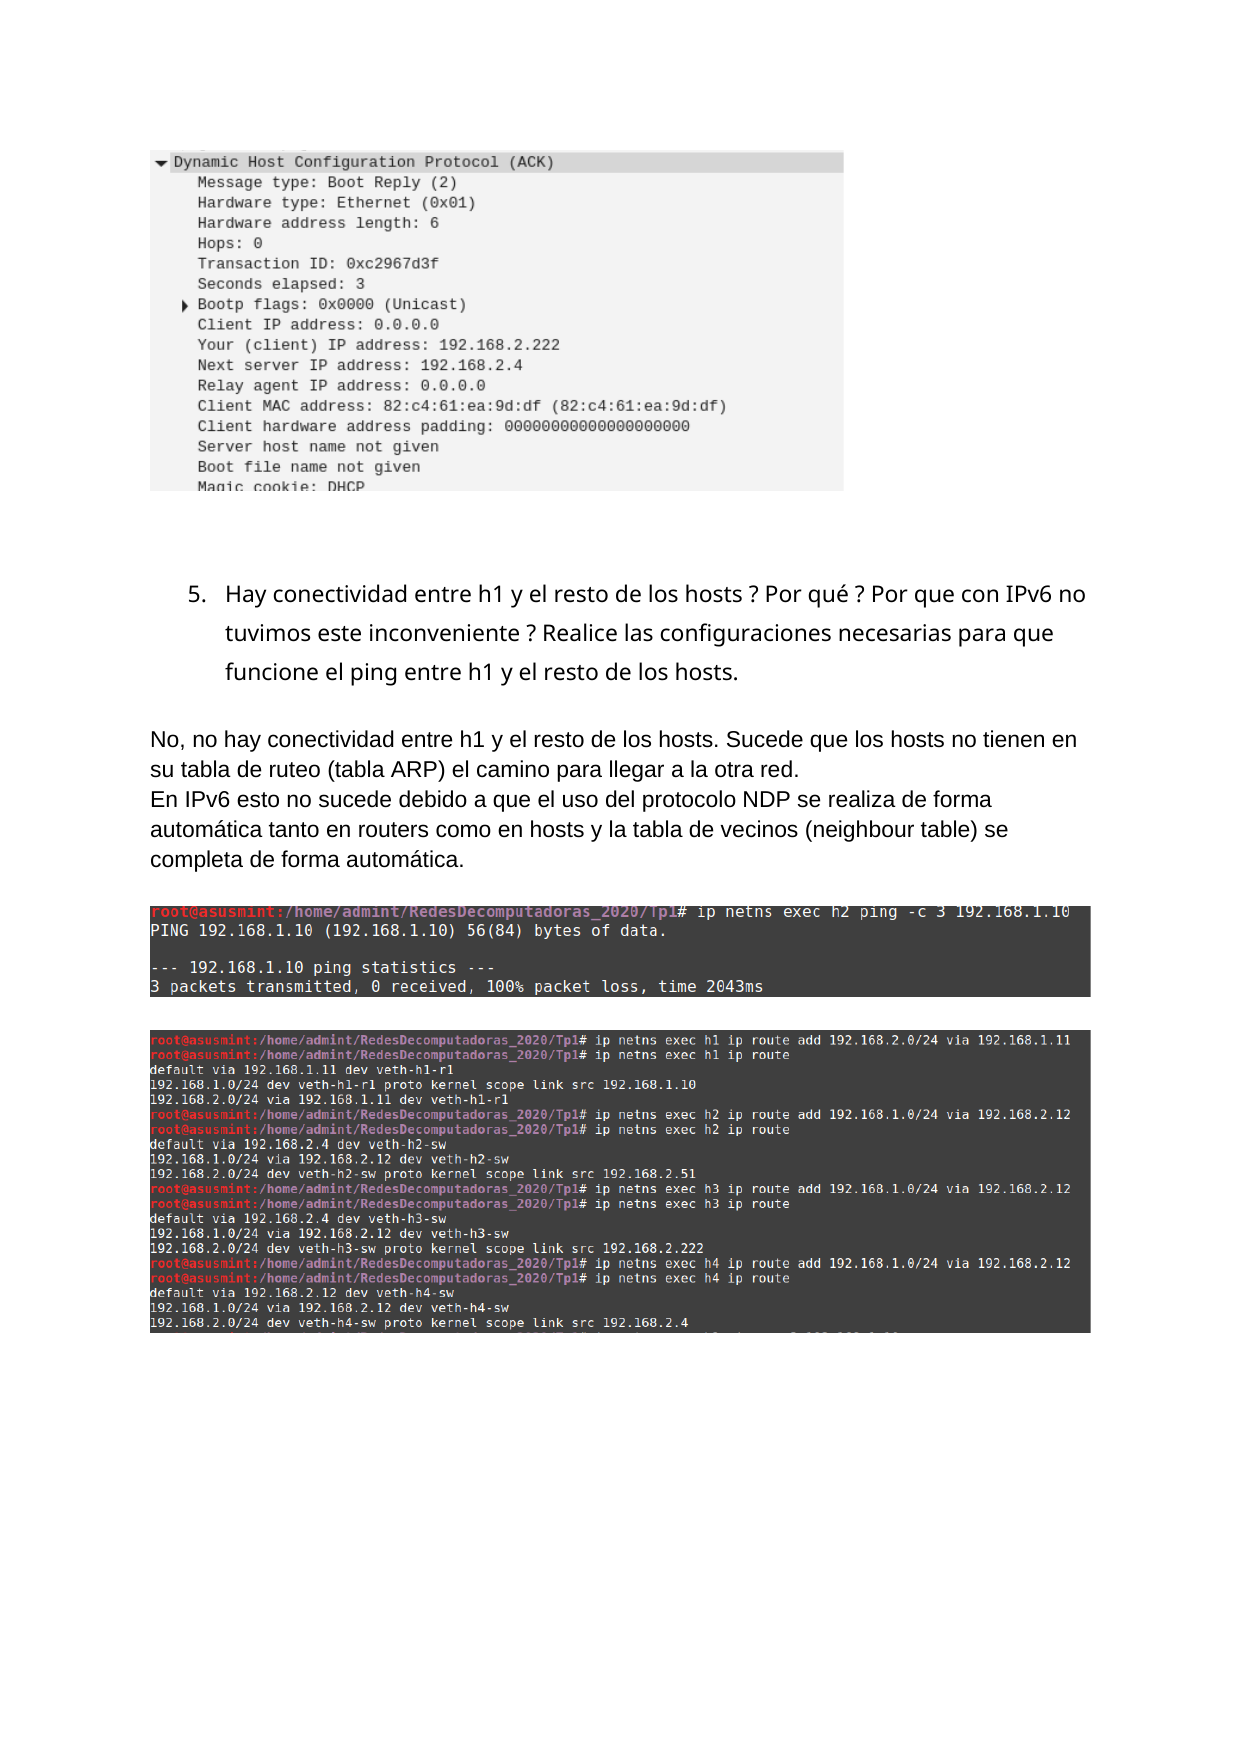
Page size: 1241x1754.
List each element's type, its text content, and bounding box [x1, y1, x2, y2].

picture [150, 150, 844, 491]
text En IPv6 esto no sucede debido a que el uso del protocolo NDP se realiza de forma automática tanto en routers como en hosts y la tabla de vecinos (neighbour table) se completa de forma automática. [150, 786, 1090, 873]
list Hay conectividad entre h1 y el resto de los hosts ? Por qué ? Por que con IPv6 no tuvimos este inconveniente ? Realice las configuraciones necesarias para que funcione el ping entre h1 y el resto de los hosts. [187, 578, 1090, 687]
picture [150, 906, 1091, 997]
text No, no hay conectividad entre h1 y el resto de los hosts. Sucede que los hosts no tienen en su tabla de ruteo (tabla ARP) el camino para llegar a la otra red. [150, 726, 1090, 782]
picture [150, 1030, 1091, 1333]
